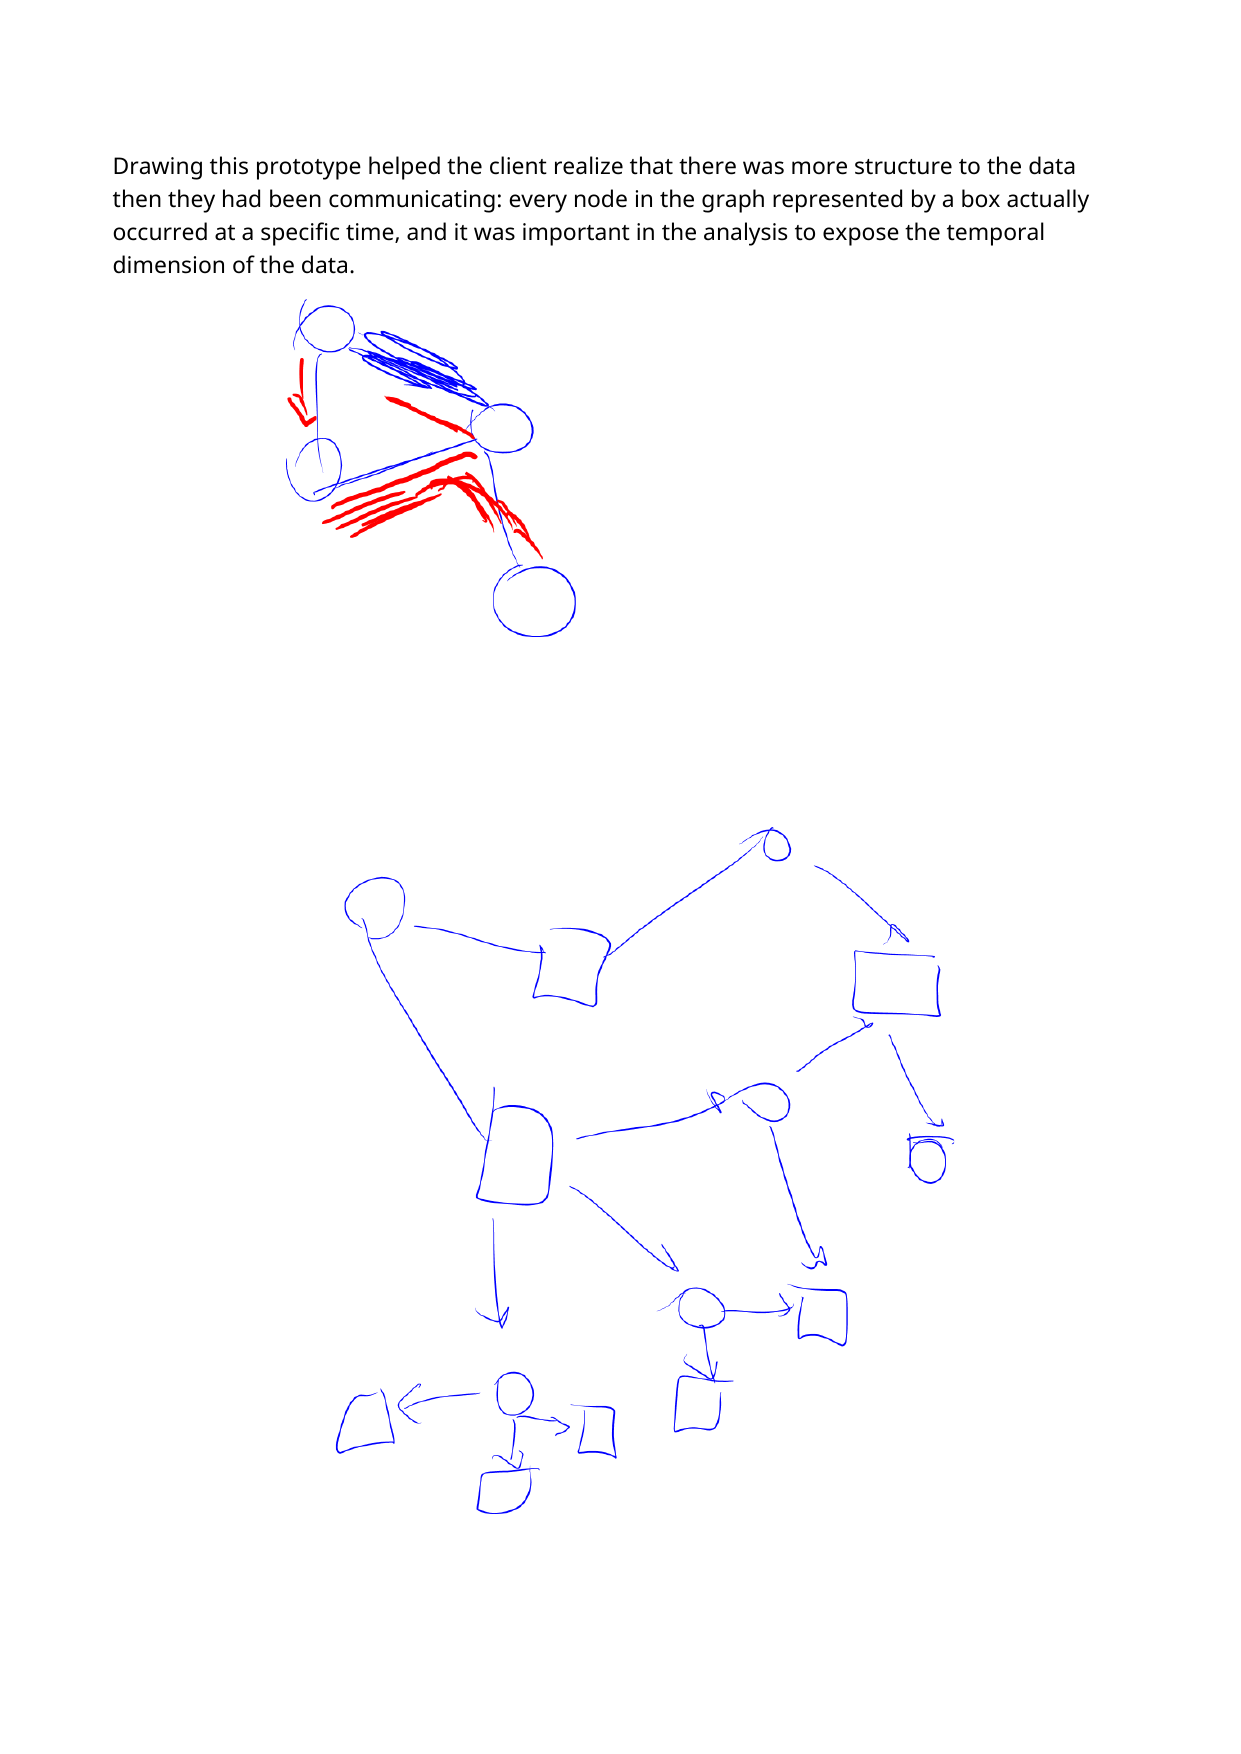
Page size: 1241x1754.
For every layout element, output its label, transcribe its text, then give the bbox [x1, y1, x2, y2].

text Drawing this prototype helped the client realize that there was more structure to the data then they had been communicating: every node in the graph represented by a box actually occurred at a specific time, and it was important in the analysis to expose the temporal dimension of the data. [112, 150, 1128, 281]
